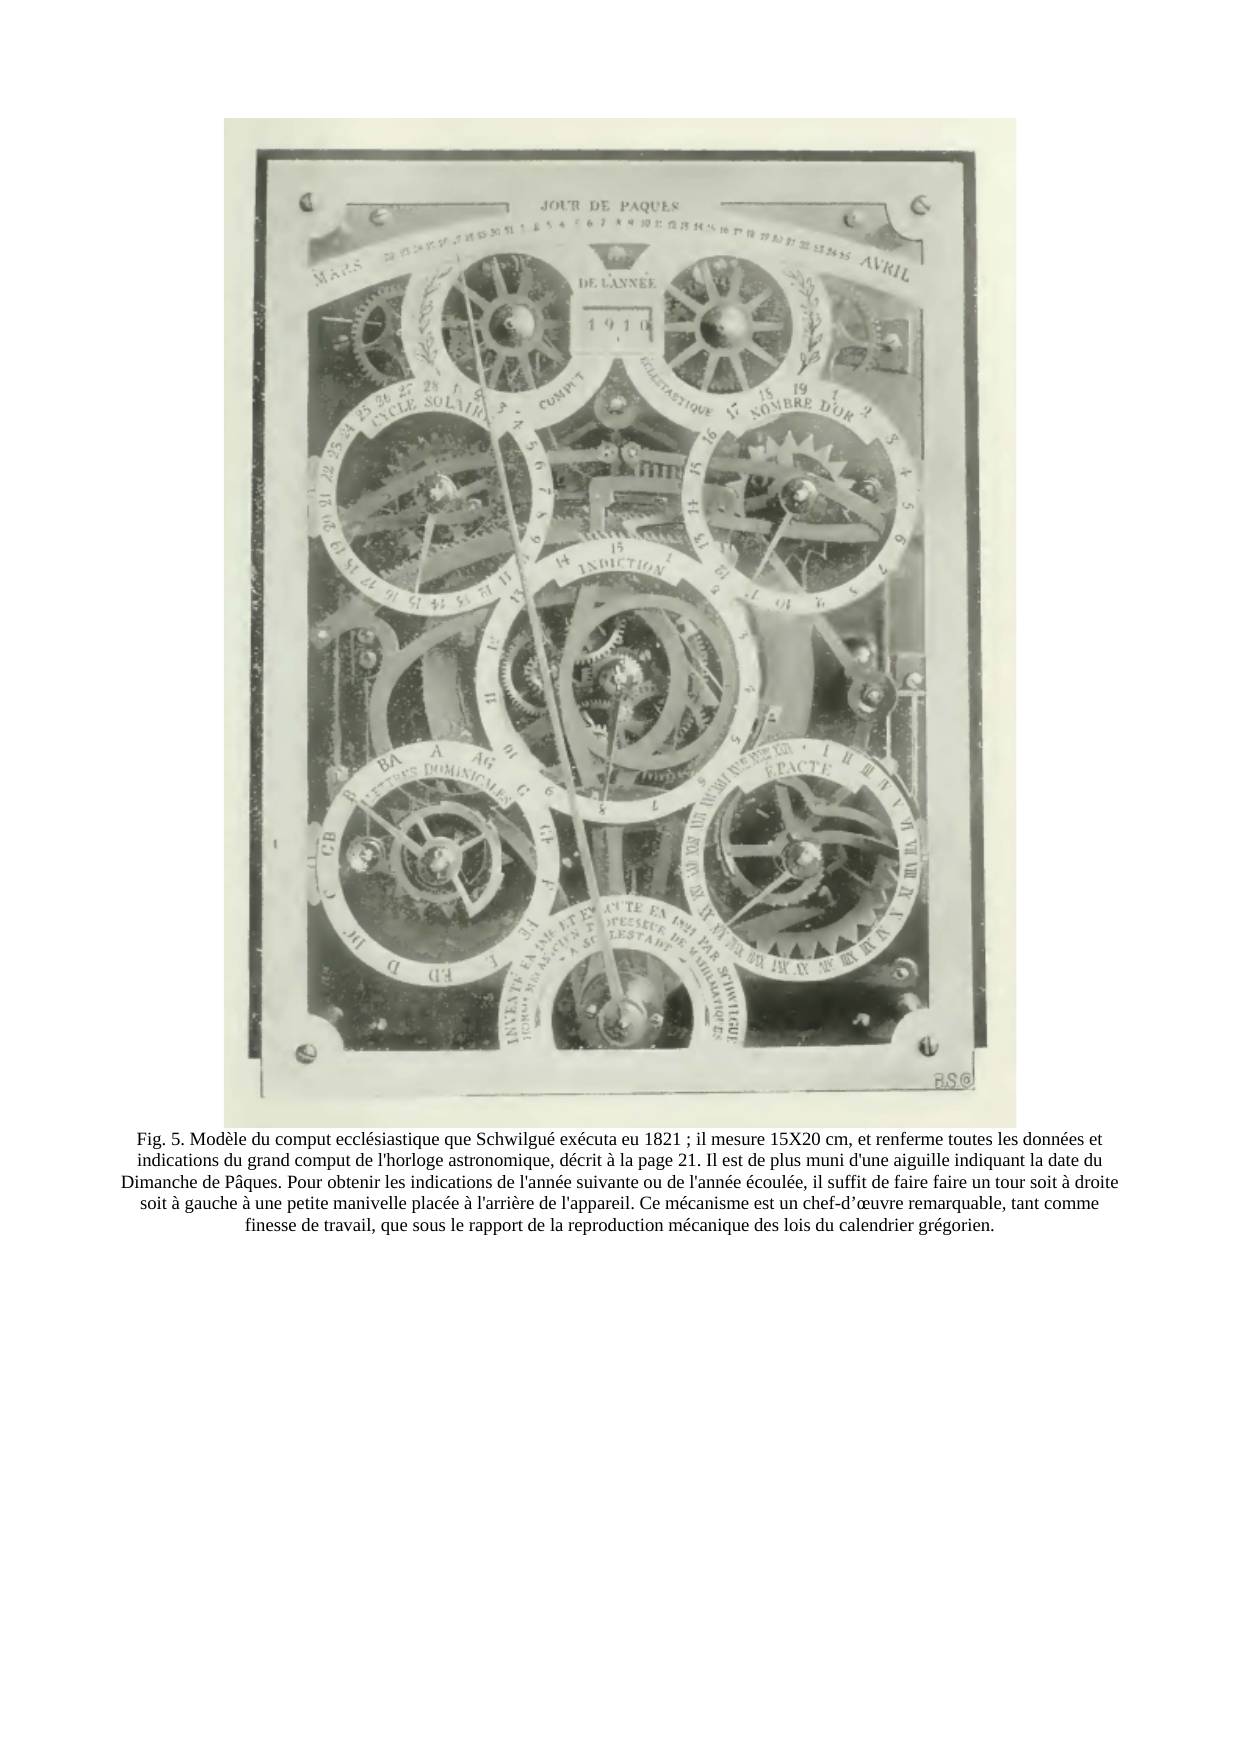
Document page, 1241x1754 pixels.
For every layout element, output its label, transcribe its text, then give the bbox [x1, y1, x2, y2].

text Fig. 5. Modèle du comput ecclésiastique que Schwilgué exécuta eu 1821 ; il mesure 15X20 cm, et renferme toutes les données et indications du grand comput de l'horloge astronomique, décrit à la page 21. Il est de plus muni d'une aiguille indiquant la date du Dimanche de Pâques. Pour obtenir les indications de l'année suivante ou de l'année écoulée, il suffit de faire faire un tour soit à droite soit à gauche à une petite manivelle placée à l'arrière de l'appareil. Ce mécanisme est un chef-d’œuvre remarquable, tant comme finesse de travail, que sous le rapport de la reproduction mécanique des lois du calendrier grégorien. [118, 118, 1122, 1235]
picture [223, 118, 1017, 1128]
